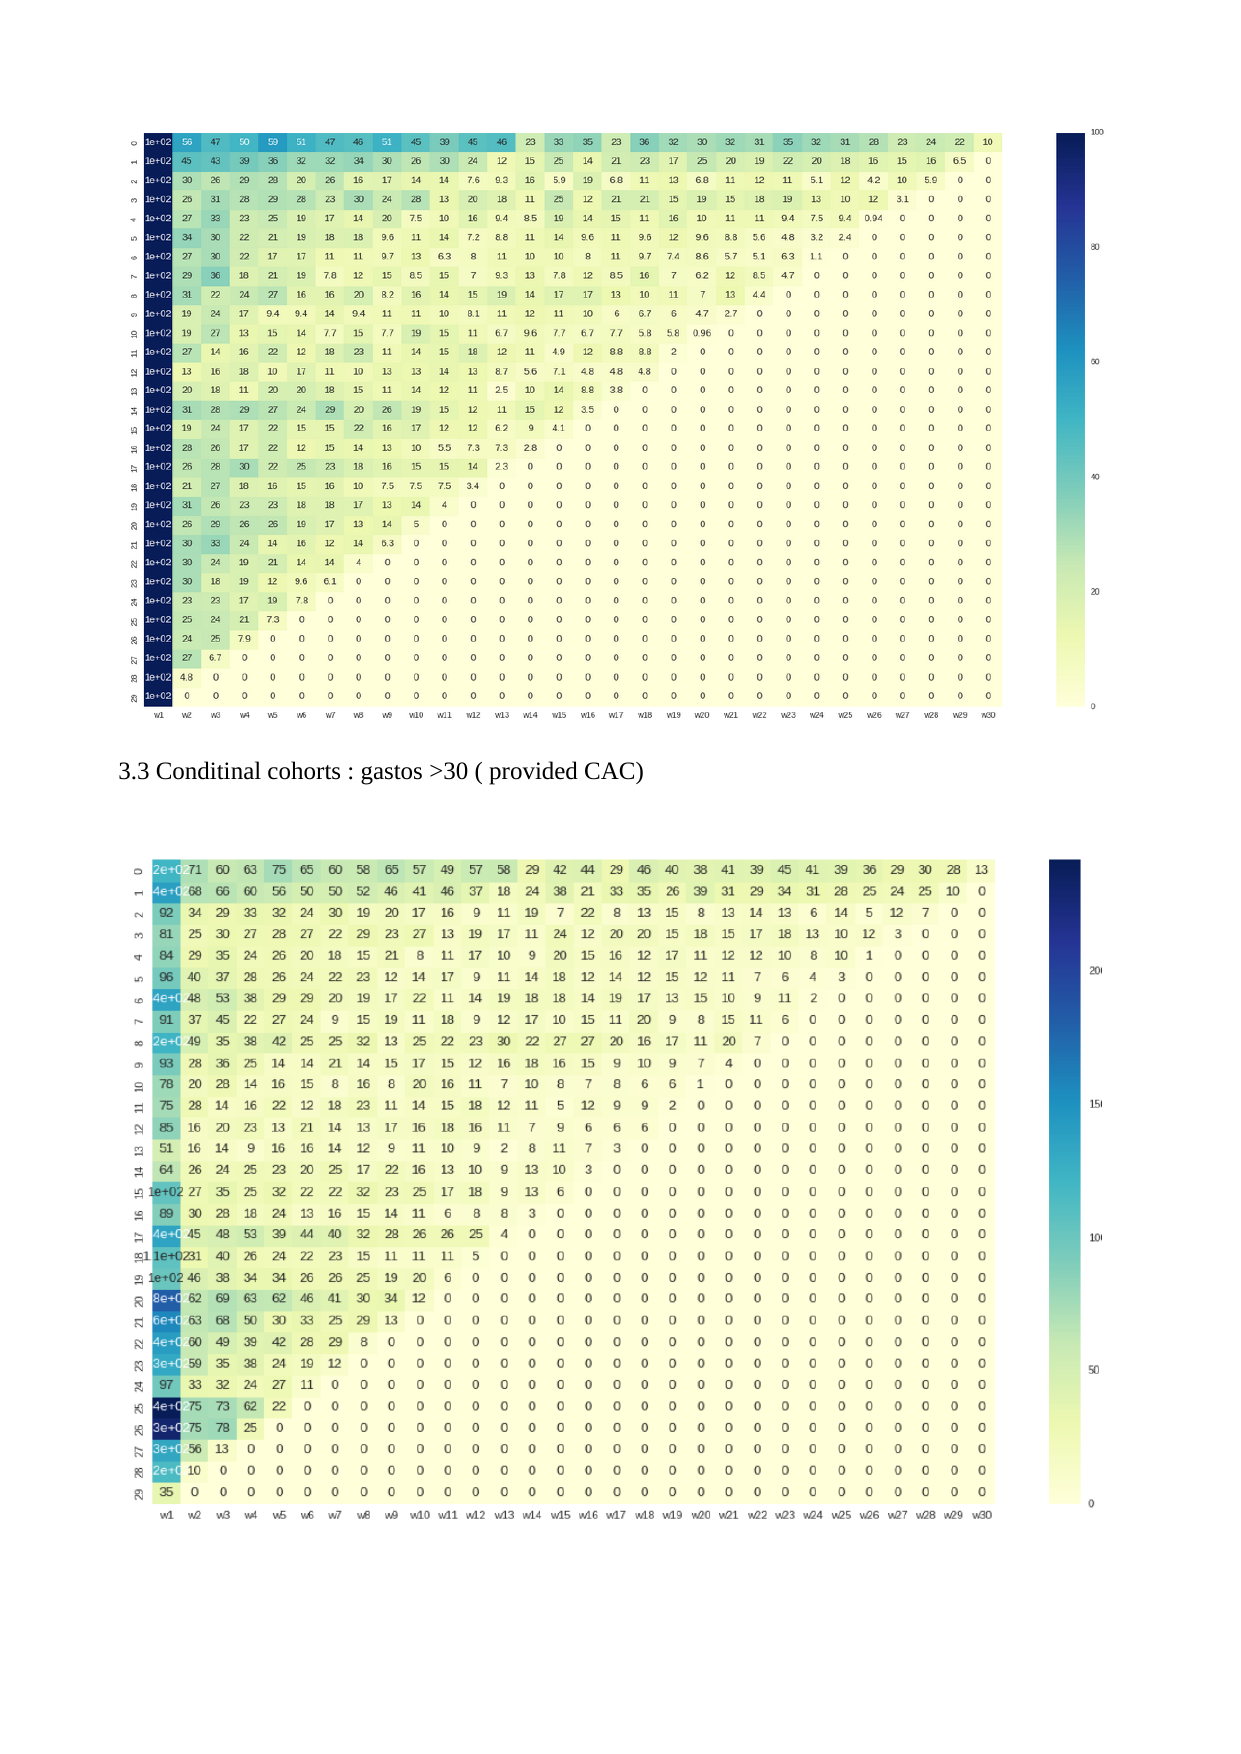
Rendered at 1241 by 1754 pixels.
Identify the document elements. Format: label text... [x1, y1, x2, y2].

text 3.3 Conditinal cohorts : gastos >30 ( provided CAC) [118, 756, 1122, 785]
picture [118, 842, 1123, 1542]
picture [118, 118, 1123, 728]
